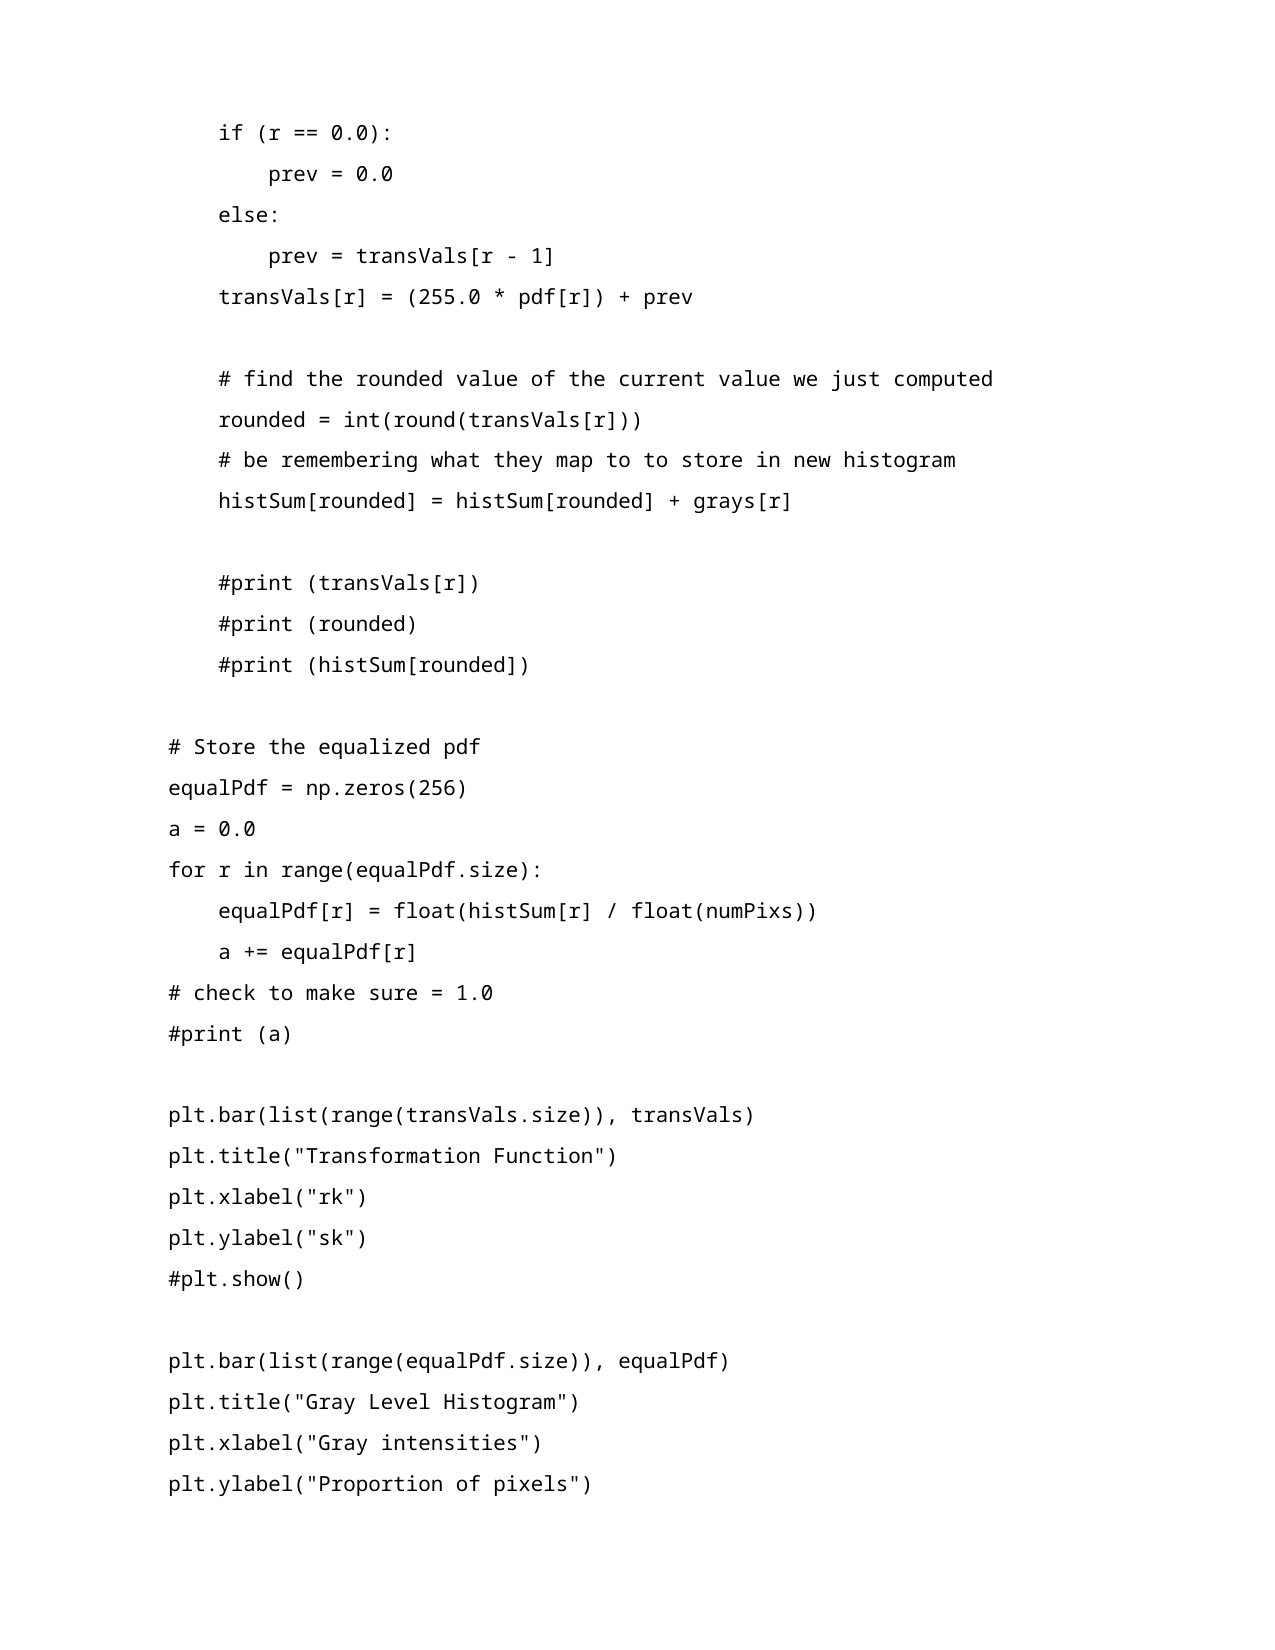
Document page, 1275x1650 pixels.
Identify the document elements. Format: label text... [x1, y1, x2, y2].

text prev = transVals[r - 1] [118, 241, 1157, 269]
text #print (histSum[rounded]) [118, 650, 1157, 679]
text equalPdf = np.zeros(256) [118, 773, 1157, 802]
text #plt.show() [118, 1264, 1157, 1293]
text histSum[rounded] = histSum[rounded] + grays[r] [118, 487, 1157, 515]
text plt.xlabel("rk") [118, 1182, 1157, 1211]
text plt.ylabel("sk") [118, 1223, 1157, 1252]
text prev = 0.0 [118, 159, 1157, 187]
text plt.title("Gray Level Histogram") [118, 1387, 1157, 1416]
text if (r == 0.0): [118, 118, 1157, 147]
text # be remembering what they map to to store in new histogram [118, 446, 1157, 474]
text #print (a) [118, 1019, 1157, 1047]
text a = 0.0 [118, 814, 1157, 842]
text # find the rounded value of the current value we just computed [118, 364, 1157, 392]
text #print (rounded) [118, 609, 1157, 638]
text plt.ylabel("Proportion of pixels") [118, 1469, 1157, 1497]
text equalPdf[r] = float(histSum[r] / float(numPixs)) [118, 896, 1157, 924]
text # check to make sure = 1.0 [118, 978, 1157, 1006]
text a += equalPdf[r] [118, 937, 1157, 965]
text rounded = int(round(transVals[r])) [118, 405, 1157, 433]
text else: [118, 200, 1157, 228]
text plt.xlabel("Gray intensities") [118, 1428, 1157, 1457]
text plt.title("Transformation Function") [118, 1142, 1157, 1170]
text # Store the equalized pdf [118, 732, 1157, 761]
text for r in range(equalPdf.size): [118, 855, 1157, 883]
text transVals[r] = (255.0 * pdf[r]) + prev [118, 282, 1157, 310]
text plt.bar(list(range(equalPdf.size)), equalPdf) [118, 1346, 1157, 1375]
text #print (transVals[r]) [118, 568, 1157, 597]
text plt.bar(list(range(transVals.size)), transVals) [118, 1101, 1157, 1129]
